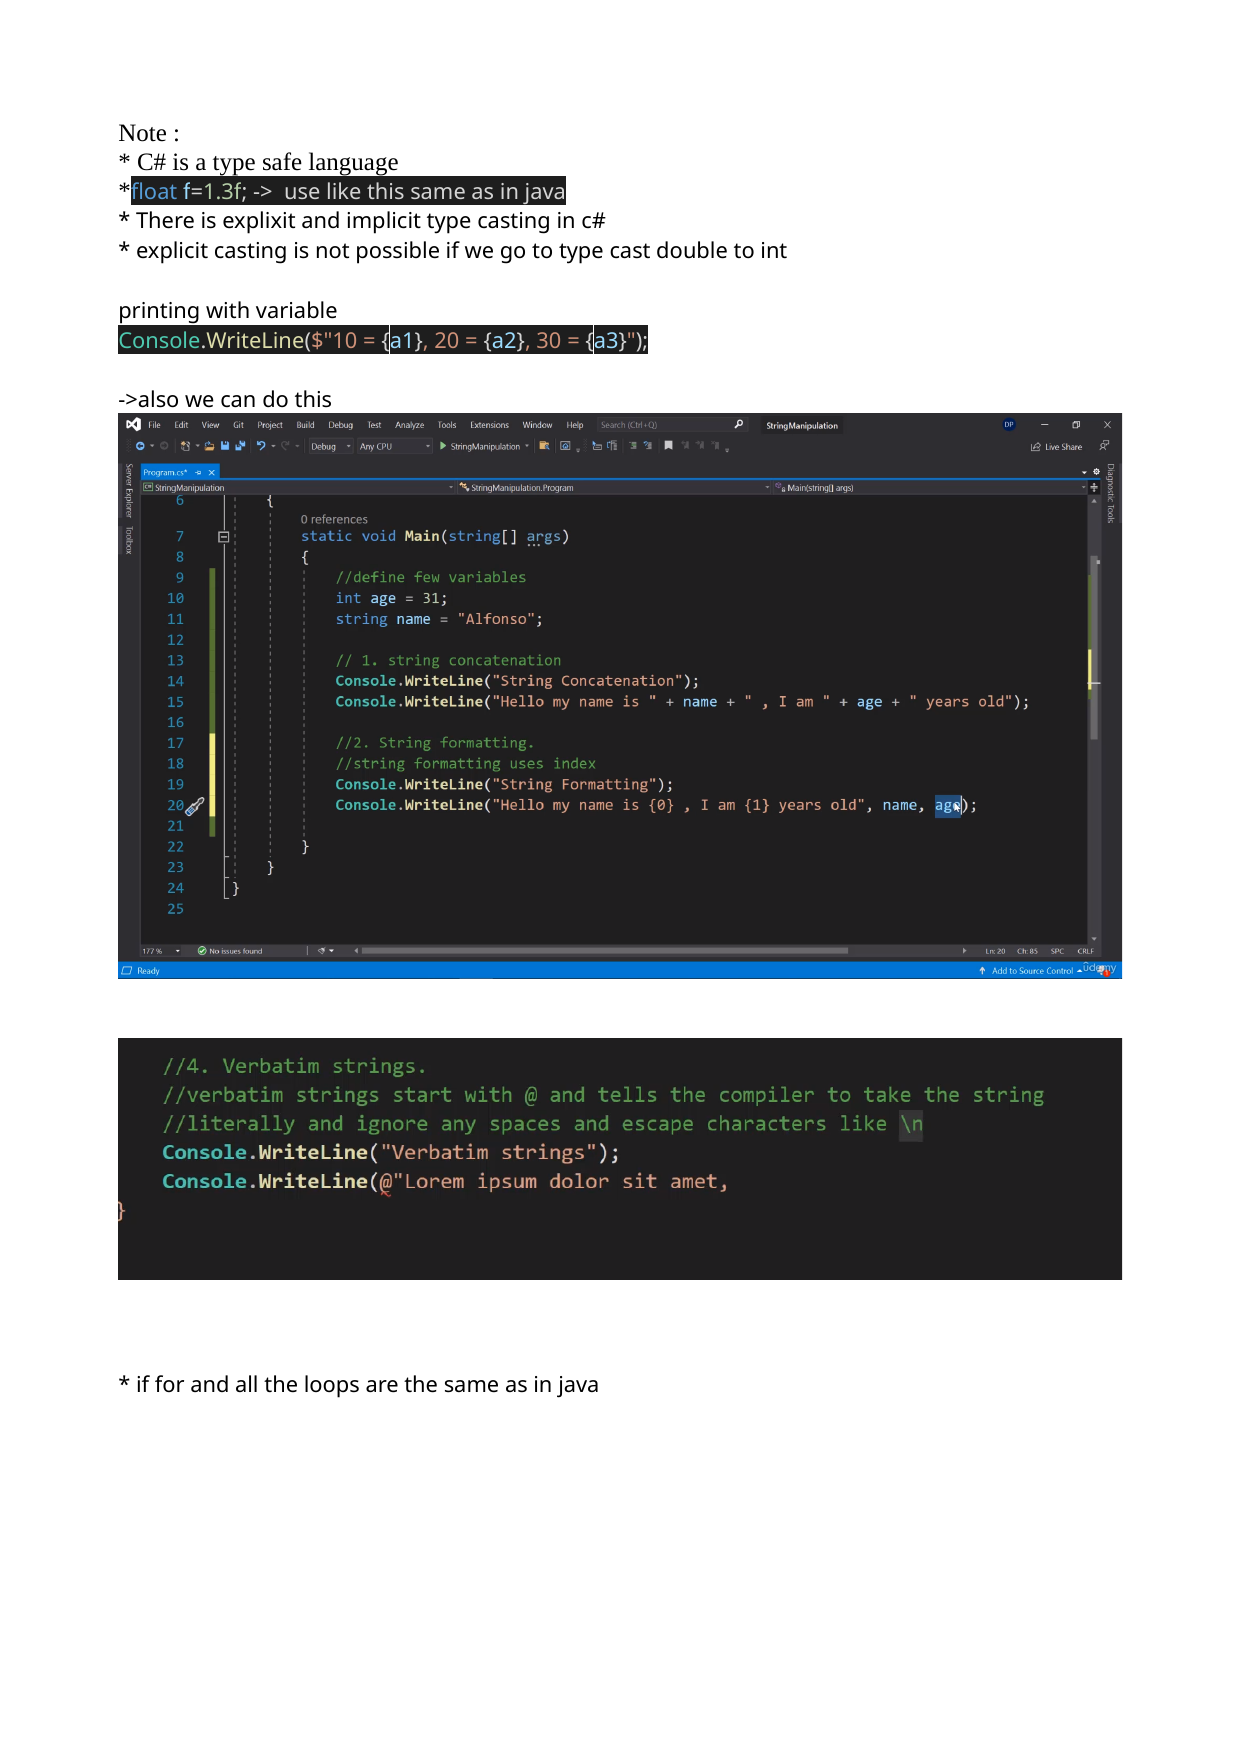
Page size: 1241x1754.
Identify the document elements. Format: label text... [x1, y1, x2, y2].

text ->also we can do this [118, 384, 1122, 413]
text *float f=1.3f; -> use like this same as in java [118, 176, 1122, 205]
text * C# is a type safe language [118, 147, 1122, 176]
text Note : [118, 118, 1122, 147]
text * if for and all the loops are the same as in java [118, 1369, 1122, 1399]
picture [118, 413, 1123, 979]
text Console.WriteLine($"10 = {a1}, 20 = {a2}, 30 = {a3}"); [118, 324, 1122, 354]
text * There is explixit and implicit type casting in c# [118, 205, 1122, 235]
text * explicit casting is not possible if we go to type cast double to int [118, 235, 1122, 265]
text printing with variable [118, 295, 1122, 324]
picture [118, 1038, 1123, 1280]
